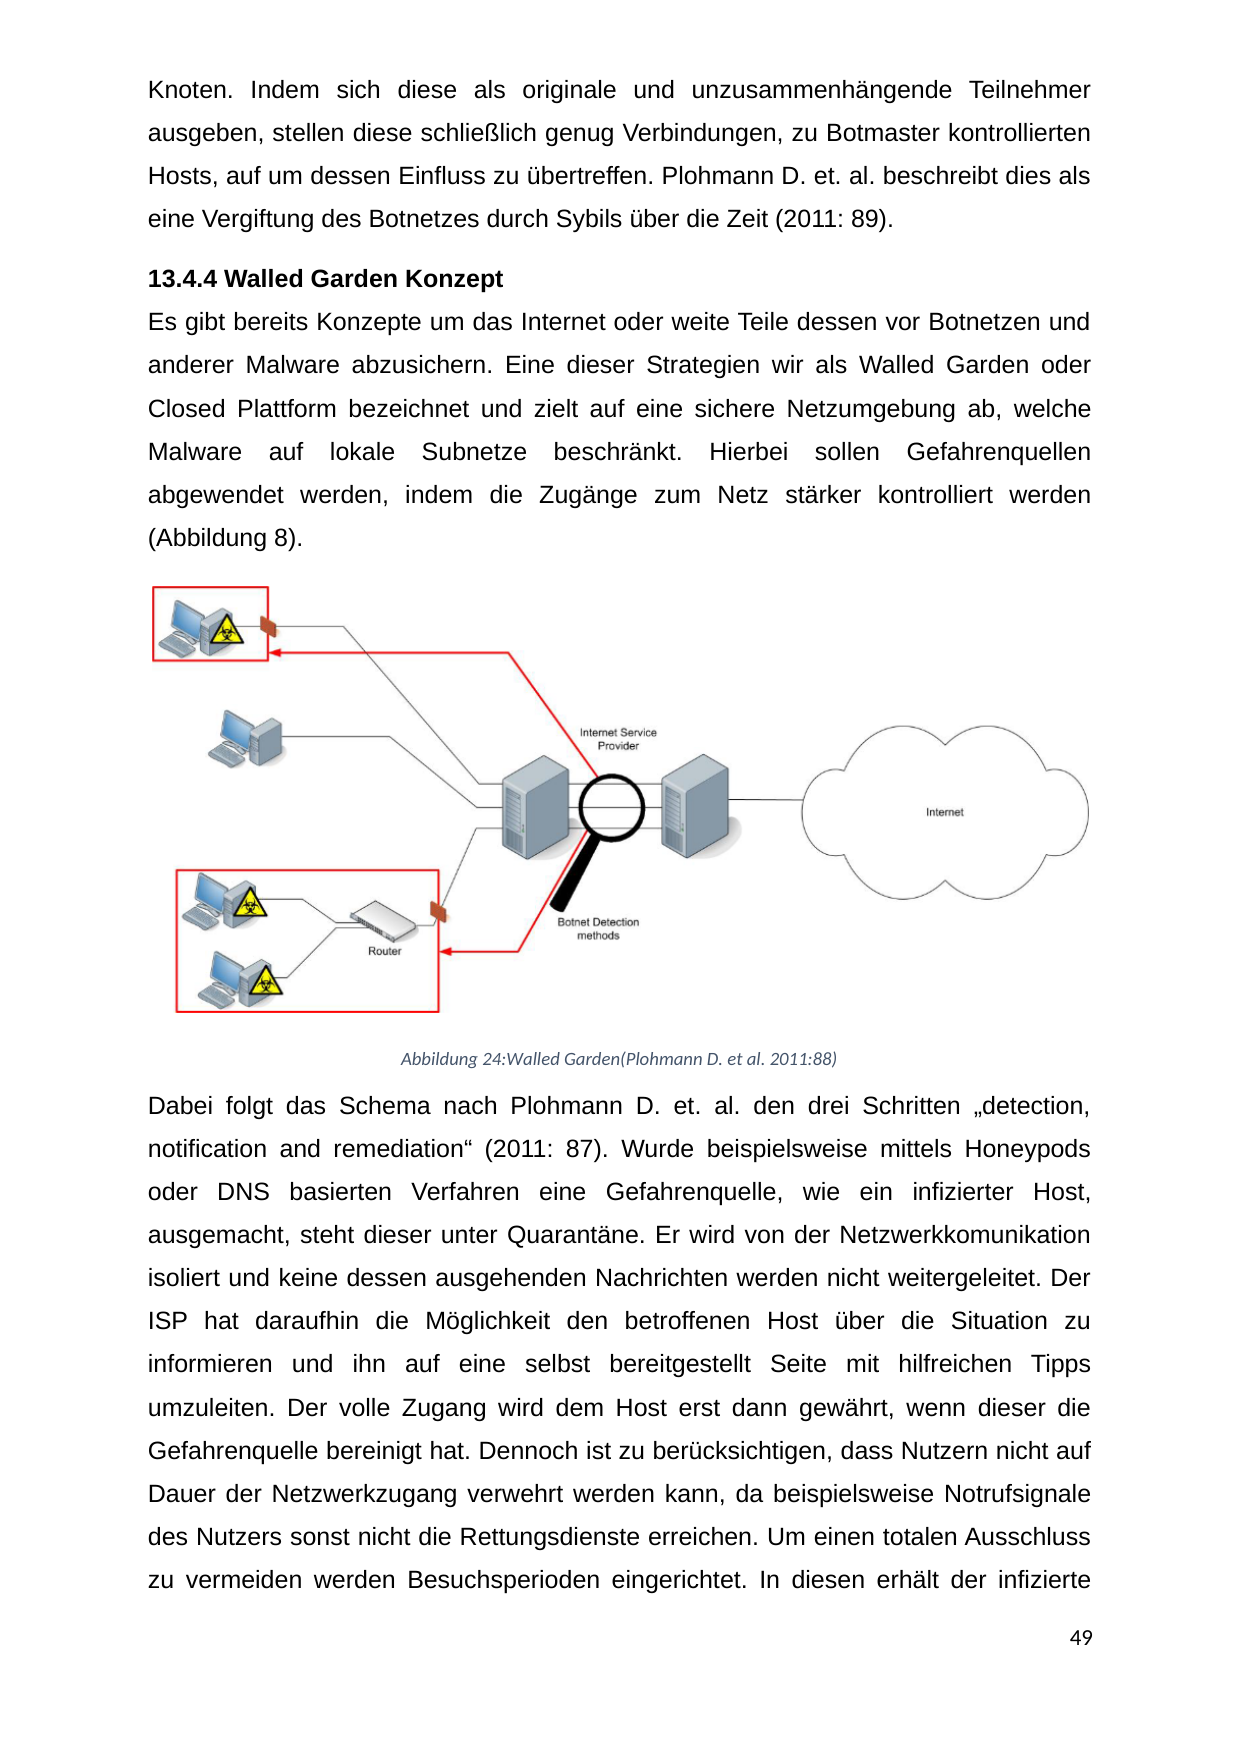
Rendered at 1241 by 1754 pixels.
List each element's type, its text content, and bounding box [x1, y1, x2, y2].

text Abbildung 24:Walled Garden(Plohmann D. et al. 2011:88) [148, 1047, 1093, 1070]
subtitle 13.4.4 Walled Garden Konzept [148, 264, 1093, 293]
text Knoten. Indem sich diese als originale und unzusammenhängende Teilnehmer ausgeben, stellen diese schließlich genug Verbindungen, zu Botmaster kontrollierten Hosts, auf um dessen Einfluss zu übertreffen. Plohmann D. et. al. beschreibt dies als eine Vergiftung des Botnetzes durch Sybils über die Zeit (2011: 89). [148, 75, 1093, 233]
text Dabei folgt das Schema nach Plohmann D. et. al. den drei Schritten „detection, notification and remediation“ (2011: 87). Wurde beispielsweise mittels Honeypods oder DNS basierten Verfahren eine Gefahrenquelle, wie ein infizierter Host, ausgemacht, steht dieser unter Quarantäne. Er wird von der Netzwerkkomunikation isoliert und keine dessen ausgehenden Nachrichten werden nicht weitergeleitet. Der ISP hat daraufhin die Möglichkeit den betroffenen Host über die Situation zu informieren und ihn auf eine selbst bereitgestellt Seite mit hilfreichen Tipps umzuleiten. Der volle Zugang wird dem Host erst dann gewährt, wenn dieser die Gefahrenquelle bereinigt hat. Dennoch ist zu berücksichtigen, dass Nutzern nicht auf Dauer der Netzwerkzugang verwehrt werden kann, da beispielsweise Notrufsignale des Nutzers sonst nicht die Rettungsdienste erreichen. Um einen totalen Ausschluss zu vermeiden werden Besuchsperioden eingerichtet. In diesen erhält der infizierte [148, 1091, 1093, 1594]
text Es gibt bereits Konzepte um das Internet oder weite Teile dessen vor Botnetzen und anderer Malware abzusichern. Eine dieser Strategien wir als Walled Garden oder Closed Plattform bezeichnet und zielt auf eine sichere Netzumgebung ab, welche Malware auf lokale Subnetze beschränkt. Hierbei sollen Gefahrenquellen abgewendet werden, indem die Zugänge zum Netz stärker kontrolliert werden (Abbildung 8). [148, 307, 1093, 552]
